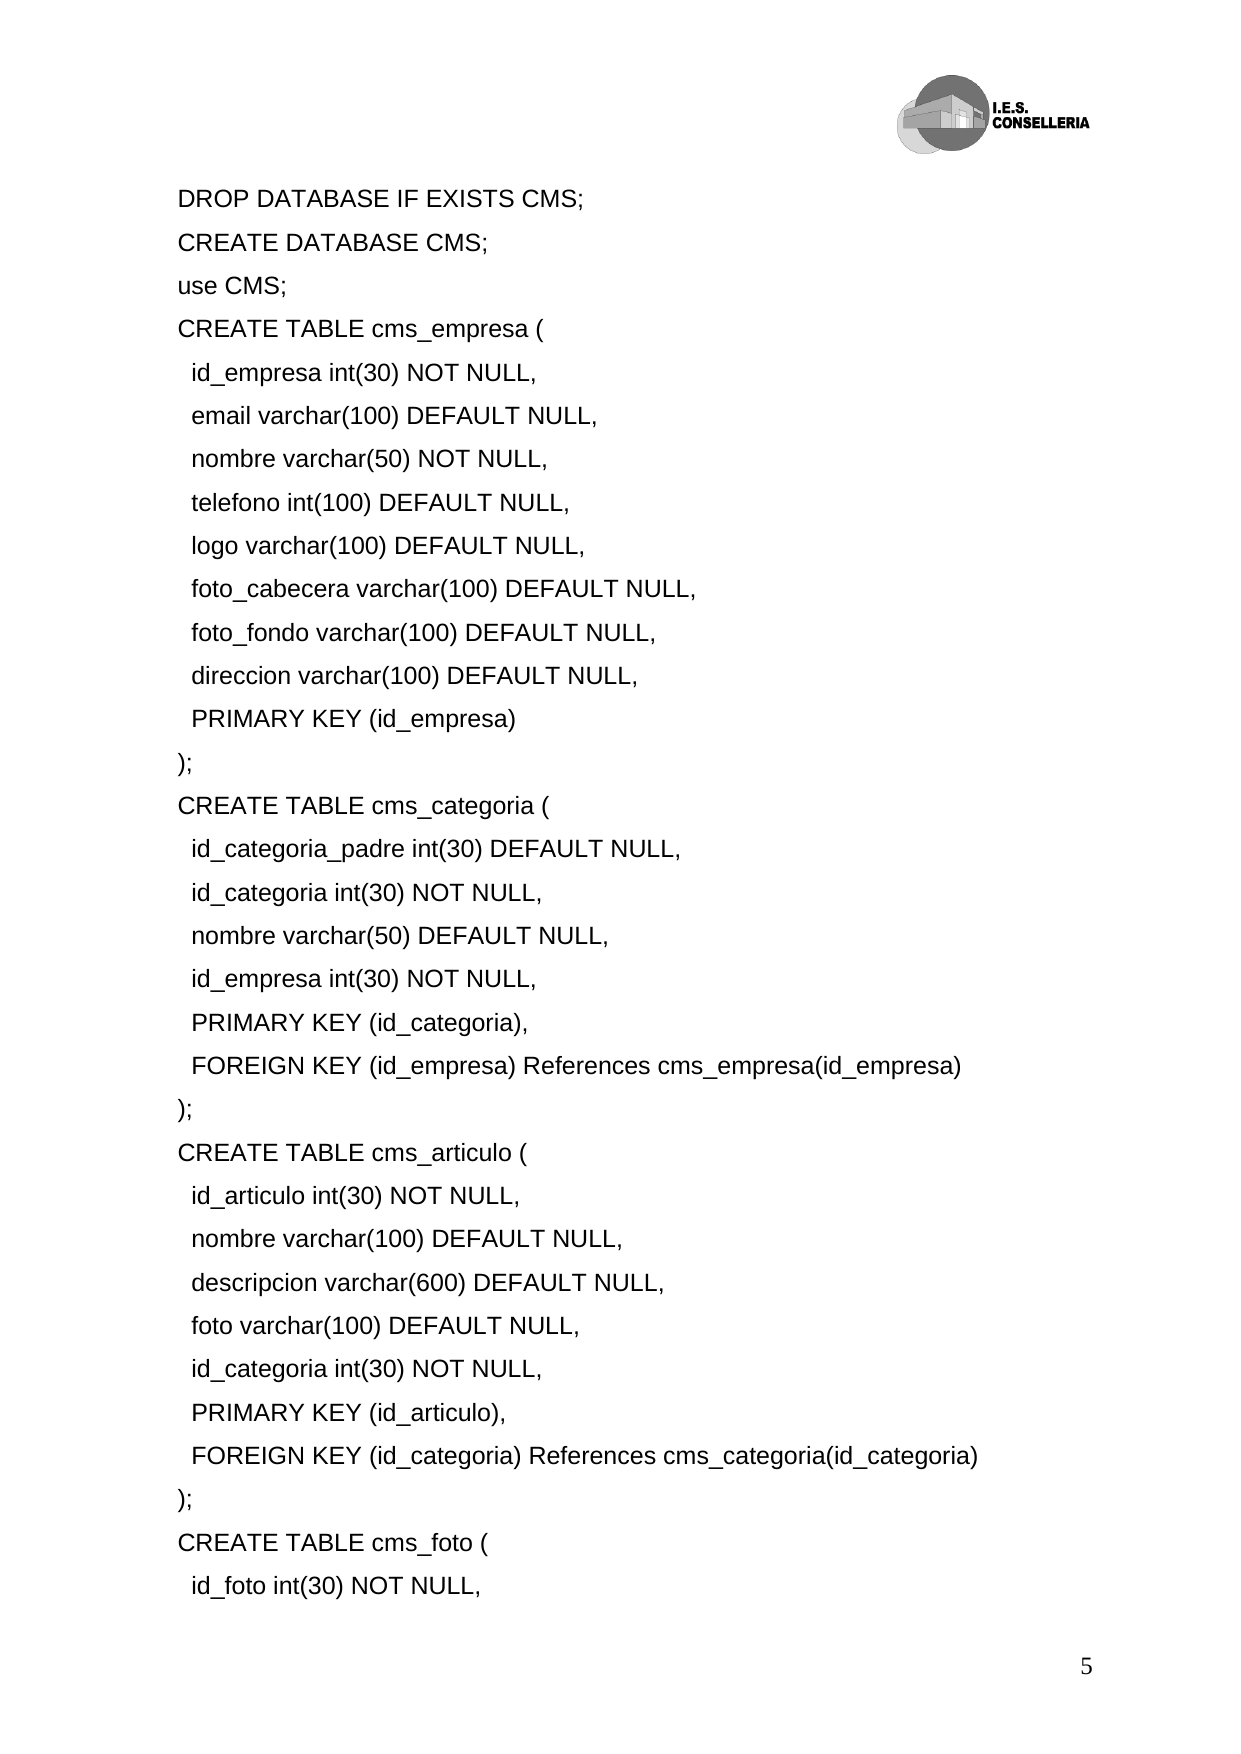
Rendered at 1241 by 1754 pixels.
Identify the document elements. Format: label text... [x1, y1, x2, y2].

text logo varchar(100) DEFAULT NULL, [177, 531, 1092, 560]
text CREATE TABLE cms_foto ( [177, 1528, 1092, 1556]
text id_categoria int(30) NOT NULL, [177, 878, 1092, 906]
text CREATE DATABASE CMS; [177, 228, 1092, 256]
text descripcion varchar(600) DEFAULT NULL, [177, 1268, 1092, 1296]
text id_categoria int(30) NOT NULL, [177, 1354, 1092, 1383]
text id_categoria_padre int(30) DEFAULT NULL, [177, 834, 1092, 863]
text telefono int(100) DEFAULT NULL, [177, 488, 1092, 516]
text CREATE TABLE cms_articulo ( [177, 1138, 1092, 1166]
text id_foto int(30) NOT NULL, [177, 1571, 1092, 1600]
text foto varchar(100) DEFAULT NULL, [177, 1311, 1092, 1340]
text nombre varchar(50) NOT NULL, [177, 444, 1092, 473]
text PRIMARY KEY (id_empresa) [177, 704, 1092, 733]
text PRIMARY KEY (id_articulo), [177, 1398, 1092, 1426]
text nombre varchar(50) DEFAULT NULL, [177, 921, 1092, 950]
picture [894, 73, 1093, 155]
text direccion varchar(100) DEFAULT NULL, [177, 661, 1092, 690]
text ); [177, 1484, 1092, 1513]
text id_empresa int(30) NOT NULL, [177, 358, 1092, 386]
text id_articulo int(30) NOT NULL, [177, 1181, 1092, 1210]
text email varchar(100) DEFAULT NULL, [177, 401, 1092, 430]
text DROP DATABASE IF EXISTS CMS; [177, 184, 1092, 213]
text FOREIGN KEY (id_categoria) References cms_categoria(id_categoria) [177, 1441, 1092, 1470]
text CREATE TABLE cms_categoria ( [177, 791, 1092, 820]
text nombre varchar(100) DEFAULT NULL, [177, 1224, 1092, 1253]
text use CMS; [177, 271, 1092, 300]
text CREATE TABLE cms_empresa ( [177, 314, 1092, 343]
text ); [177, 748, 1092, 776]
text id_empresa int(30) NOT NULL, [177, 964, 1092, 993]
text FOREIGN KEY (id_empresa) References cms_empresa(id_empresa) [177, 1051, 1092, 1080]
text foto_fondo varchar(100) DEFAULT NULL, [177, 618, 1092, 646]
text foto_cabecera varchar(100) DEFAULT NULL, [177, 574, 1092, 603]
text ); [177, 1094, 1092, 1123]
text PRIMARY KEY (id_categoria), [177, 1008, 1092, 1036]
